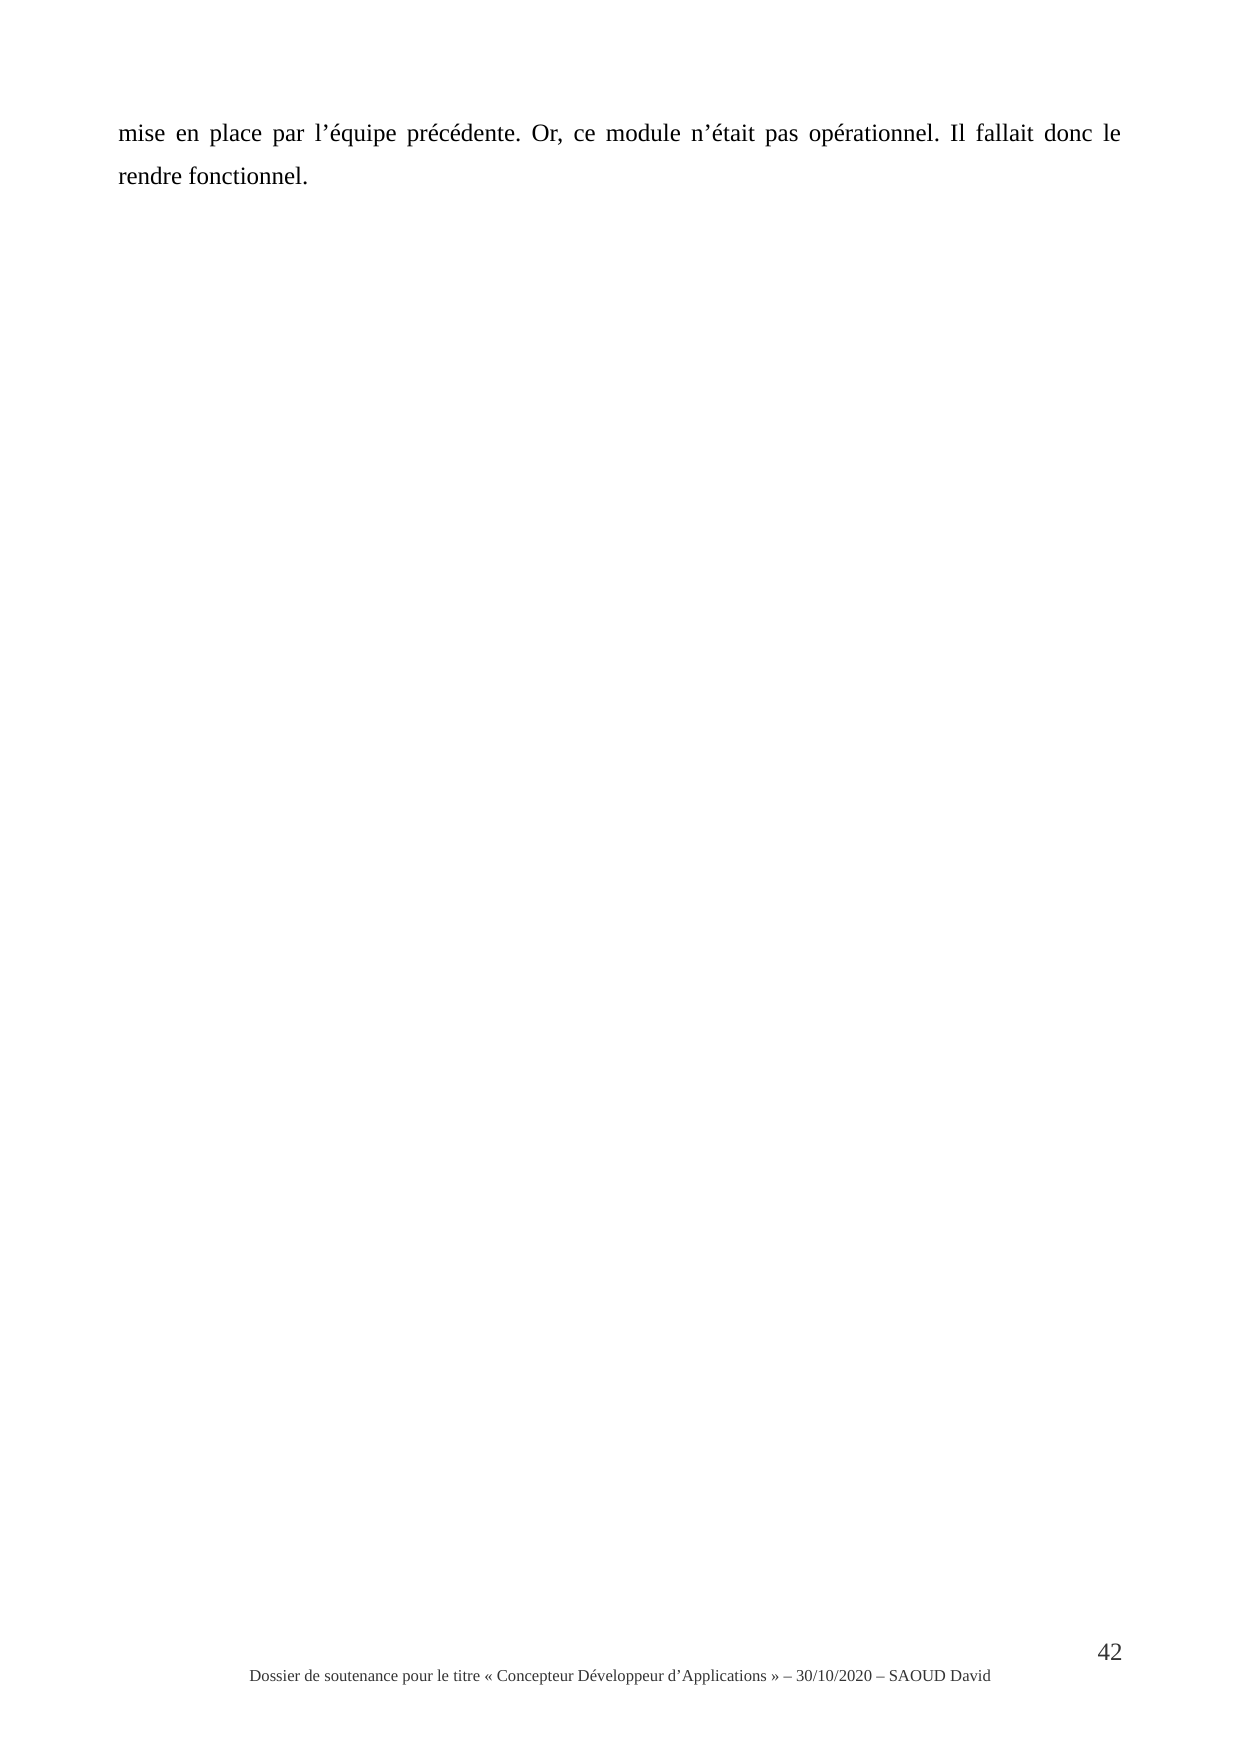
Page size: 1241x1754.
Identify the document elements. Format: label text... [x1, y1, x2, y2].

text mise en place par l’équipe précédente. Or, ce module n’était pas opérationnel. Il fallait donc le rendre fonctionnel. [118, 118, 1122, 190]
